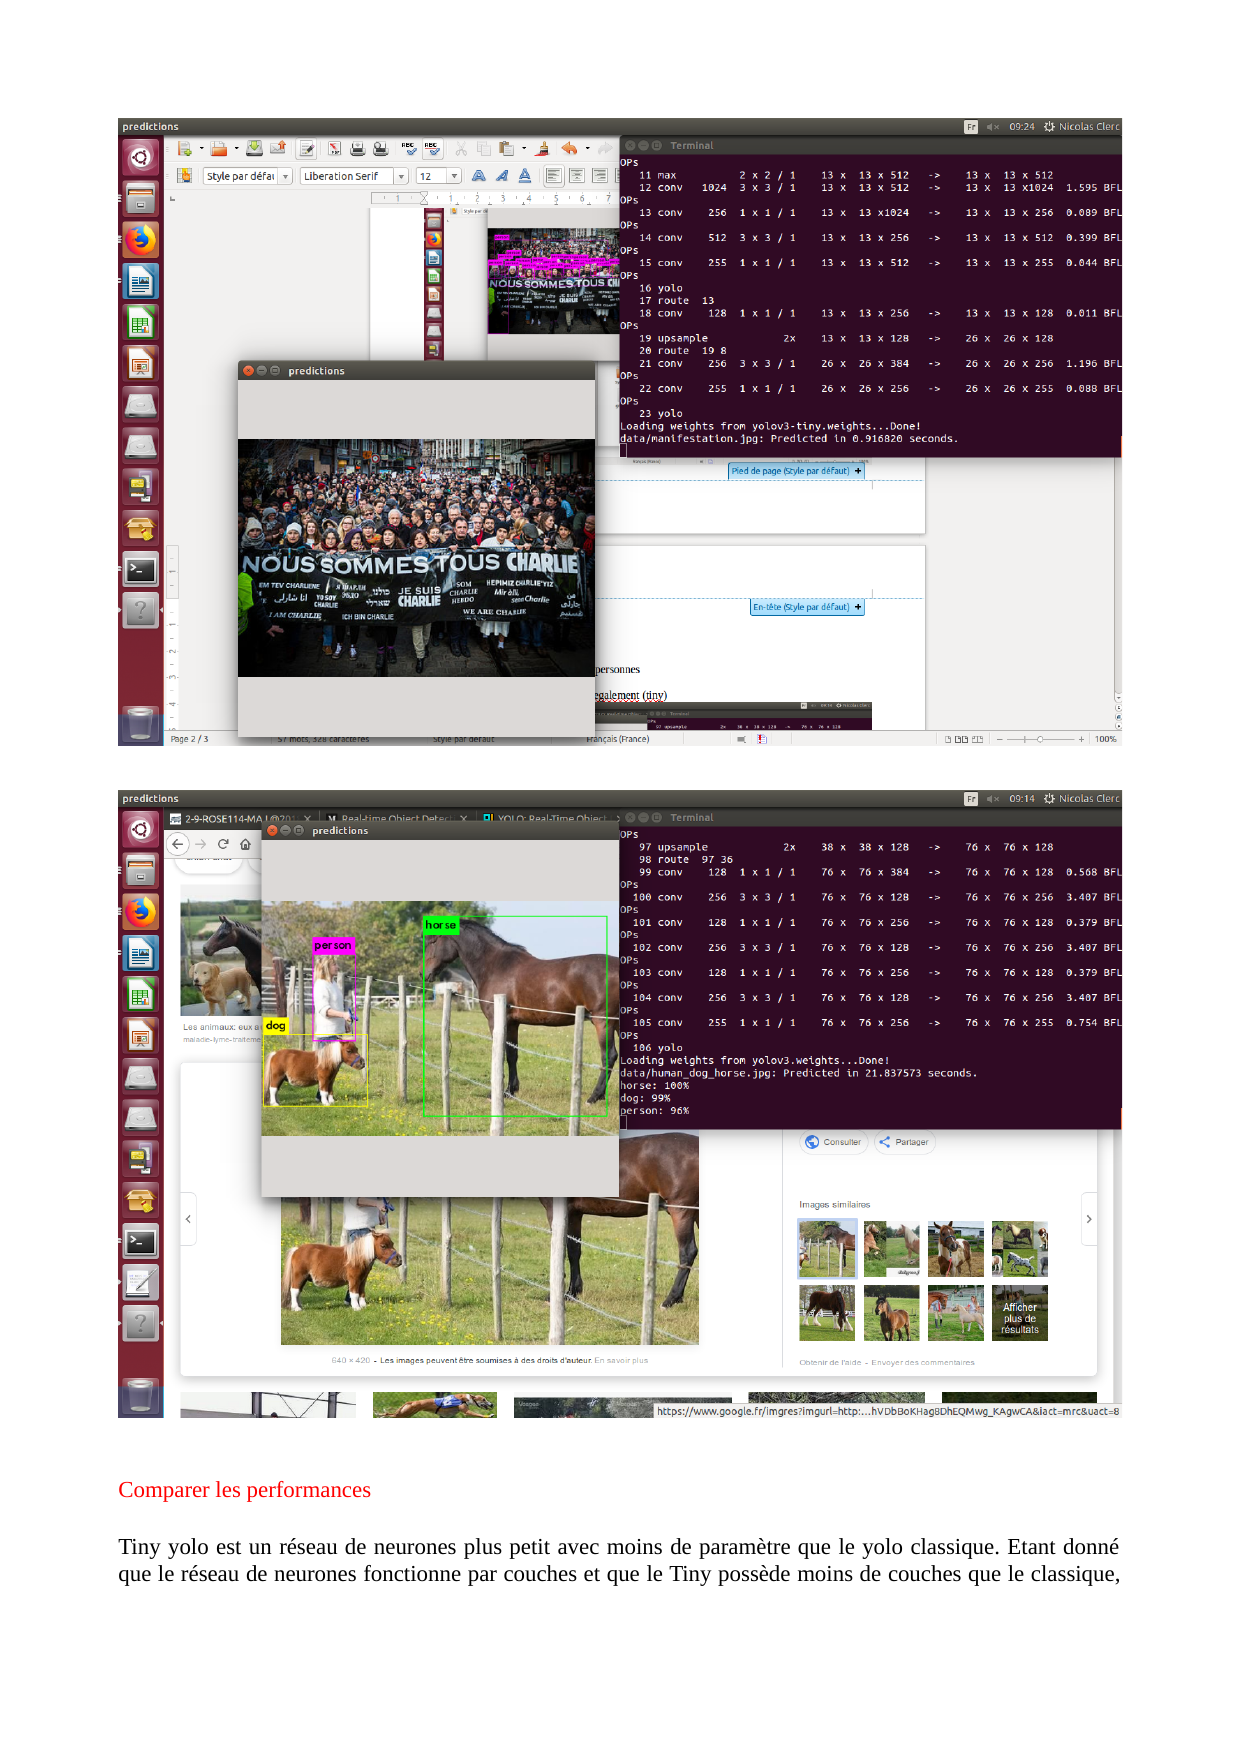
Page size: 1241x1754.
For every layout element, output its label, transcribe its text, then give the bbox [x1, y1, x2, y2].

text Comparer les performances [118, 1476, 1122, 1502]
picture [118, 118, 1123, 746]
picture [118, 790, 1123, 1418]
text Tiny yolo est un réseau de neurones plus petit avec moins de paramètre que le yolo classique. Etant donné que le réseau de neurones fonctionne par couches et que le Tiny possède moins de couches que le classique, [118, 1533, 1122, 1586]
